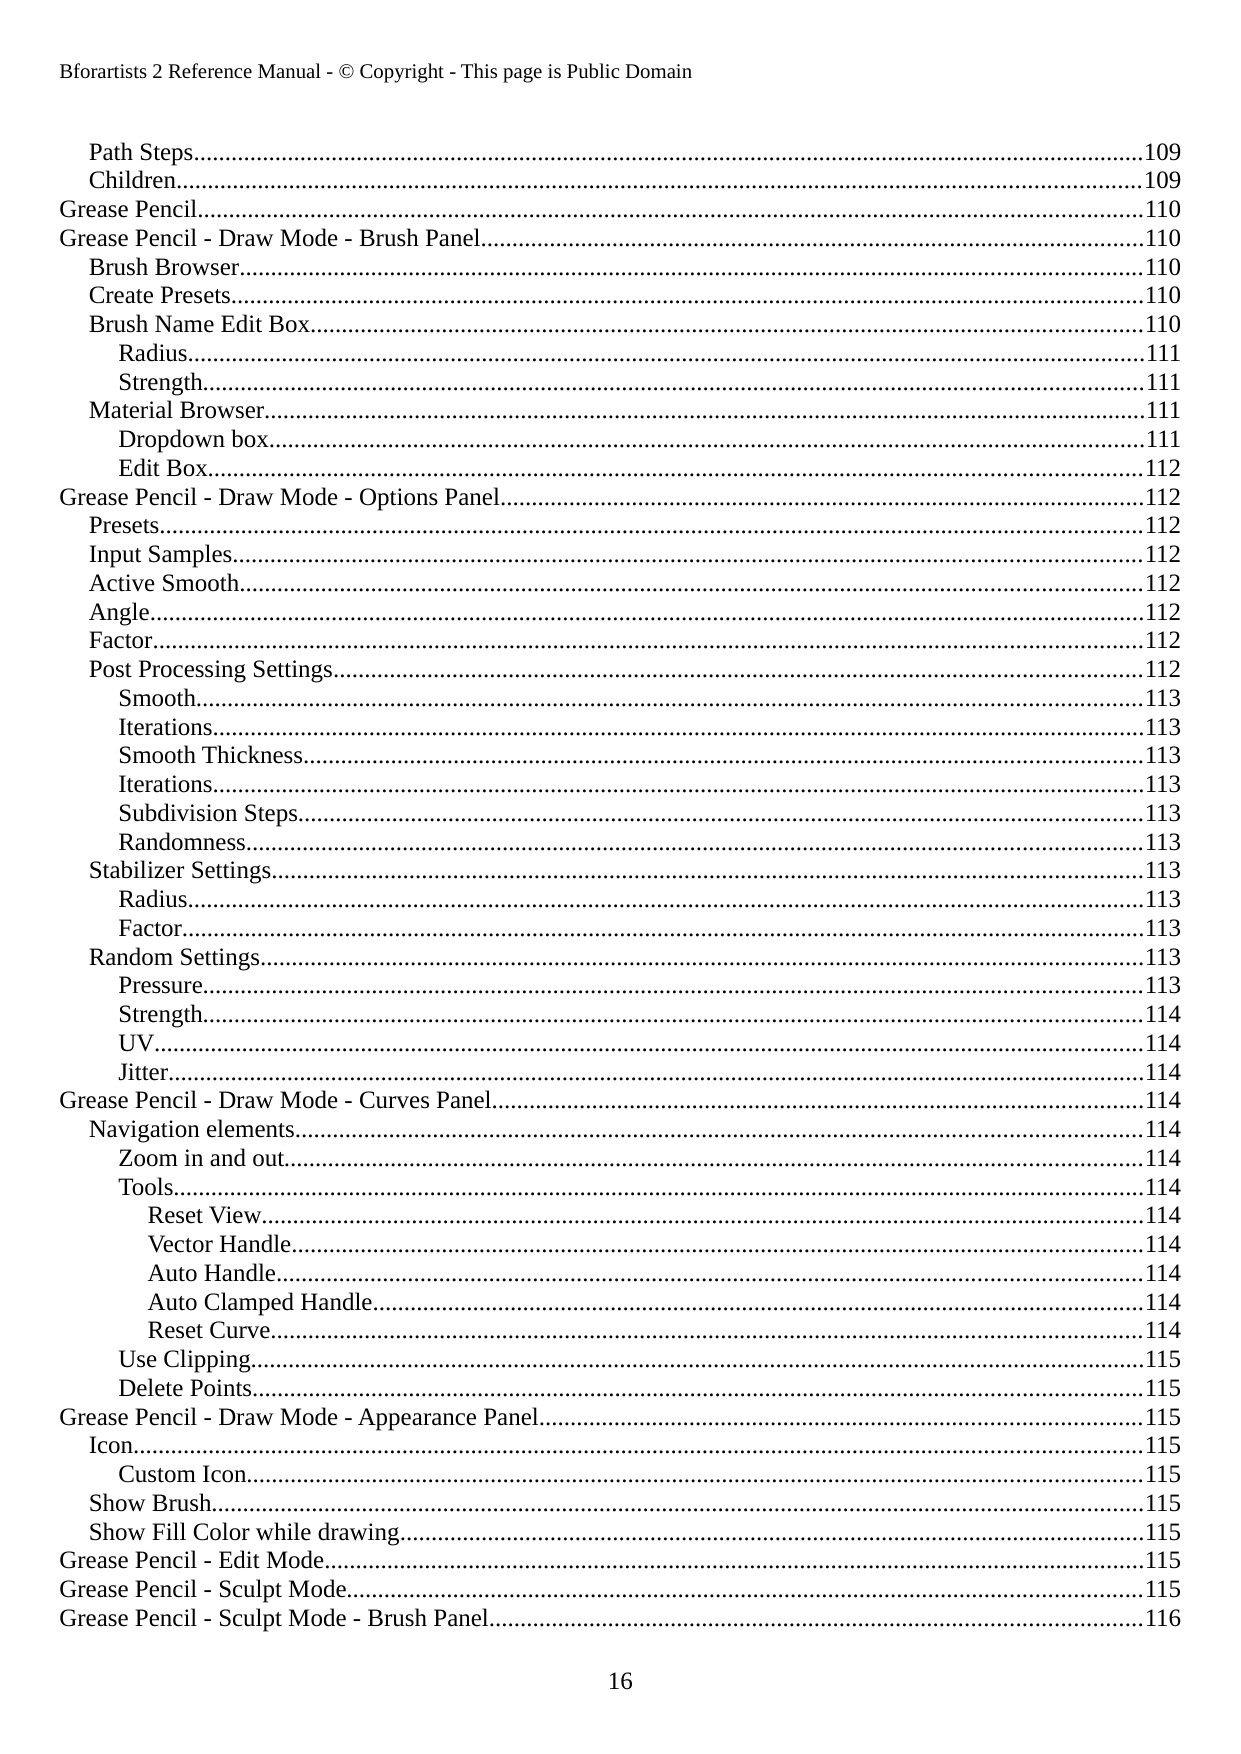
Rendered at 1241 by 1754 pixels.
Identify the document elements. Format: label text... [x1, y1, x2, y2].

text Vector Handle 114 [147, 1229, 1181, 1258]
text Active Smooth 112 [88, 568, 1181, 597]
text Iterations 113 [118, 769, 1181, 798]
text Grease Pencil - Draw Mode - Curves Panel 114 [59, 1085, 1181, 1114]
text Factor 113 [118, 913, 1181, 942]
text Random Settings 113 [88, 942, 1181, 970]
text Auto Handle 114 [147, 1258, 1181, 1287]
text Auto Clamped Handle 114 [147, 1287, 1181, 1315]
text Create Presets 110 [88, 280, 1181, 309]
text Navigation elements 114 [88, 1114, 1181, 1143]
text Grease Pencil - Sculpt Mode 115 [59, 1574, 1181, 1603]
text Stabilizer Settings 113 [88, 855, 1181, 884]
text Dropdown box 111 [118, 424, 1181, 453]
text Custom Icon 115 [118, 1459, 1181, 1488]
text Show Fill Color while drawing 115 [88, 1517, 1181, 1545]
text Use Clipping 115 [118, 1344, 1181, 1373]
text Iterations 113 [118, 712, 1181, 740]
text Grease Pencil 110 [59, 194, 1181, 223]
text Post Processing Settings 112 [88, 654, 1181, 683]
text Randomness 113 [118, 827, 1181, 855]
text Children 109 [88, 165, 1181, 194]
text Icon 115 [88, 1430, 1181, 1459]
text Delete Points 115 [118, 1373, 1181, 1402]
text Strength 114 [118, 999, 1181, 1028]
text Smooth 113 [118, 683, 1181, 712]
text Strength 111 [118, 367, 1181, 395]
text Smooth Thickness 113 [118, 740, 1181, 769]
text UV 114 [118, 1028, 1181, 1057]
text Factor 112 [88, 625, 1181, 654]
text Reset Curve 114 [147, 1315, 1181, 1344]
text Show Brush 115 [88, 1488, 1181, 1517]
text Jitter 114 [118, 1057, 1181, 1085]
text Material Browser 111 [88, 395, 1181, 424]
text Tools 114 [118, 1172, 1181, 1200]
text Radius 113 [118, 884, 1181, 913]
text Presets 112 [88, 510, 1181, 539]
text Brush Browser 110 [88, 252, 1181, 280]
text Pressure 113 [118, 970, 1181, 999]
text Zoom in and out 114 [118, 1143, 1181, 1172]
text Brush Name Edit Box 110 [88, 309, 1181, 338]
text Grease Pencil - Draw Mode - Brush Panel 110 [59, 223, 1181, 252]
text Radius 111 [118, 338, 1181, 367]
text Angle 112 [88, 597, 1181, 625]
text Subdivision Steps 113 [118, 798, 1181, 827]
text Reset View 114 [147, 1200, 1181, 1229]
text Input Samples 112 [88, 539, 1181, 568]
text Edit Box 112 [118, 453, 1181, 482]
text Grease Pencil - Edit Mode 115 [59, 1545, 1181, 1574]
text Grease Pencil - Sculpt Mode - Brush Panel 116 [59, 1603, 1181, 1632]
text Path Steps 109 [88, 137, 1181, 165]
text Grease Pencil - Draw Mode - Options Panel 112 [59, 482, 1181, 510]
text Grease Pencil - Draw Mode - Appearance Panel 115 [59, 1402, 1181, 1430]
